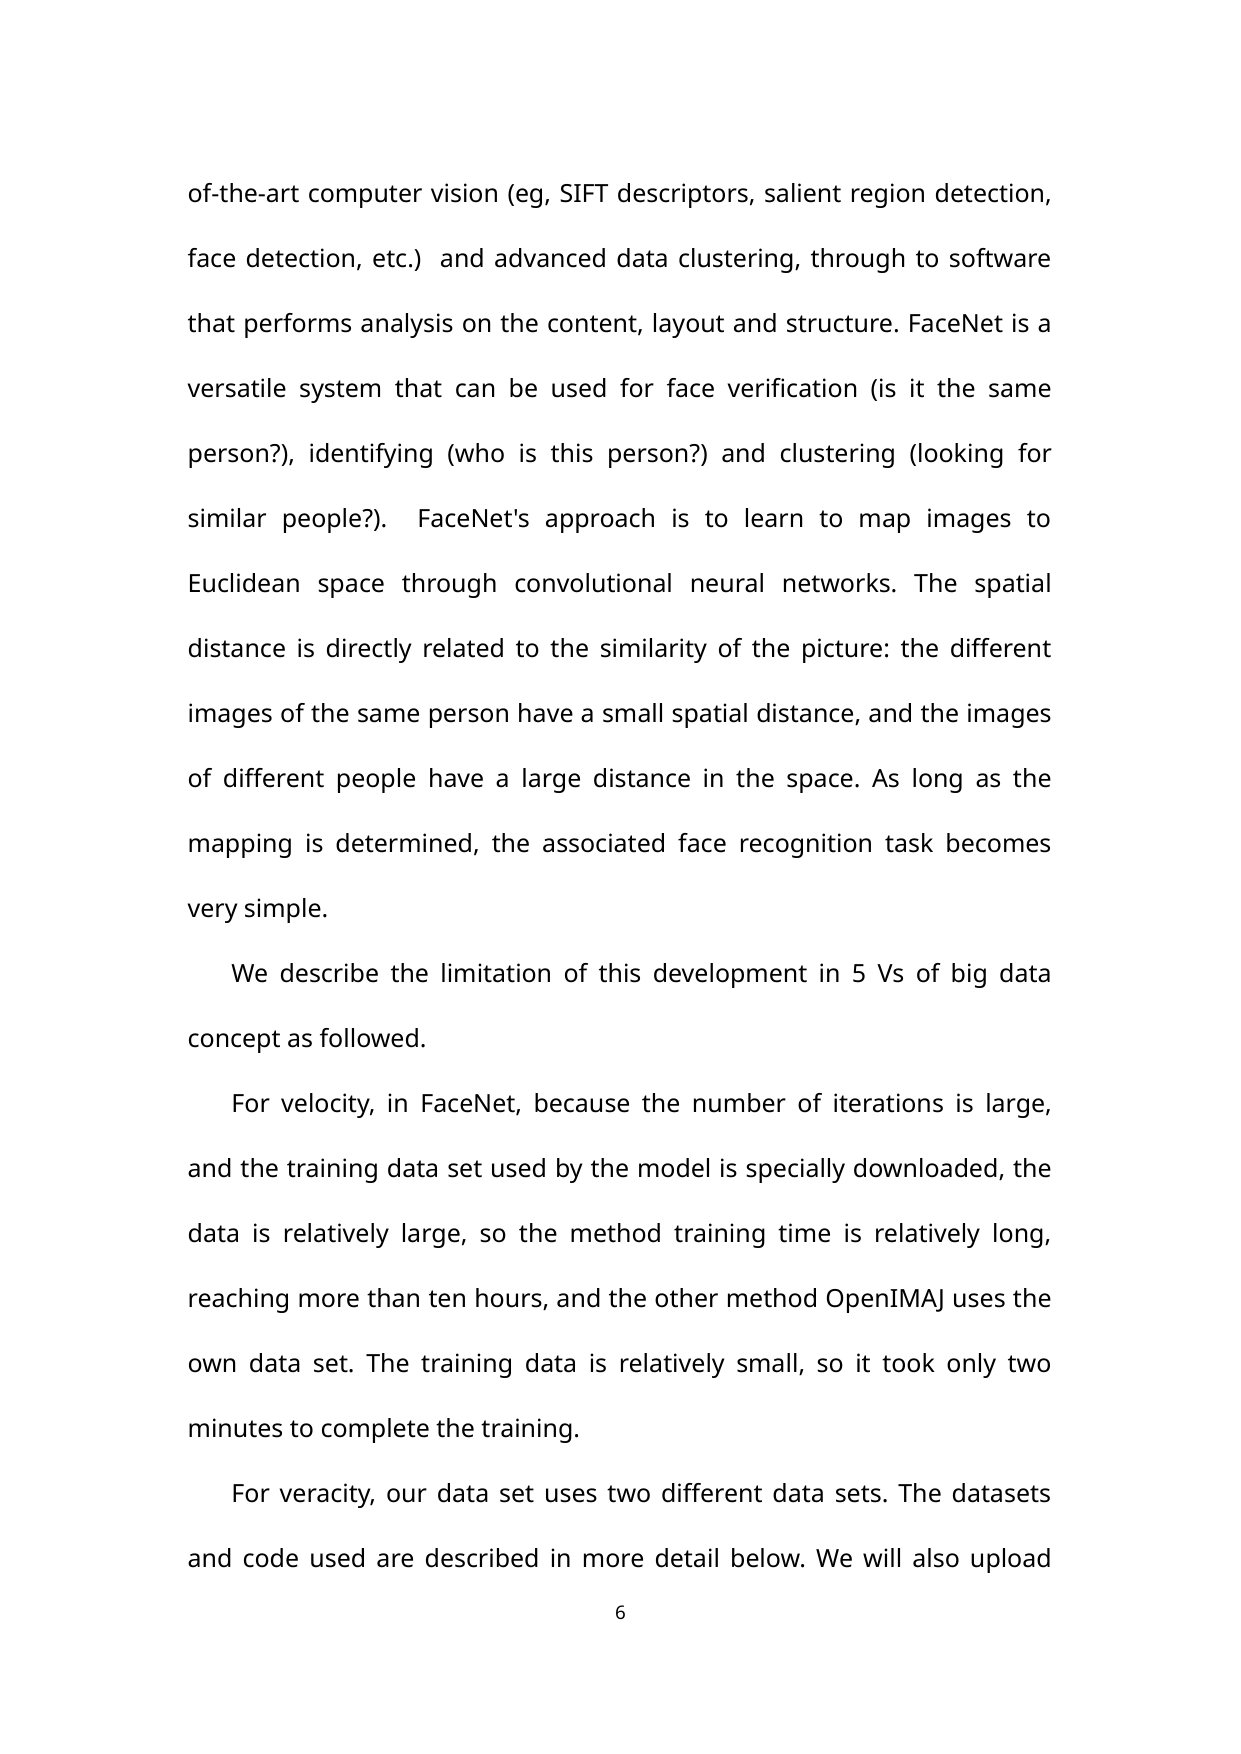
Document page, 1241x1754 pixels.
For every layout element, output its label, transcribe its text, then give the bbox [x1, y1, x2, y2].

text We describe the limitation of this development in 5 Vs of big data concept as followed. [187, 940, 1053, 1070]
text For velocity, in FaceNet, because the number of iterations is large, and the training data set used by the model is specially downloaded, the data is relatively large, so the method training time is relatively long, reaching more than ten hours, and the other method OpenIMAJ uses the own data set. The training data is relatively small, so it took only two minutes to complete the training. [187, 1070, 1053, 1460]
text of-the-art computer vision (eg, SIFT descriptors, salient region detection, face detection, etc.) and advanced data clustering, through to software that performs analysis on the content, layout and structure. FaceNet is a versatile system that can be used for face verification (is it the same person?), identifying (who is this person?) and clustering (looking for similar people?). FaceNet's approach is to learn to map images to Euclidean space through convolutional neural networks. The spatial distance is directly related to the similarity of the picture: the different images of the same person have a small spatial distance, and the images of different people have a large distance in the space. As long as the mapping is determined, the associated face recognition task becomes very simple. [187, 160, 1053, 940]
text For veracity, our data set uses two different data sets. The datasets and code used are described in more detail below. We will also upload [187, 1460, 1053, 1590]
